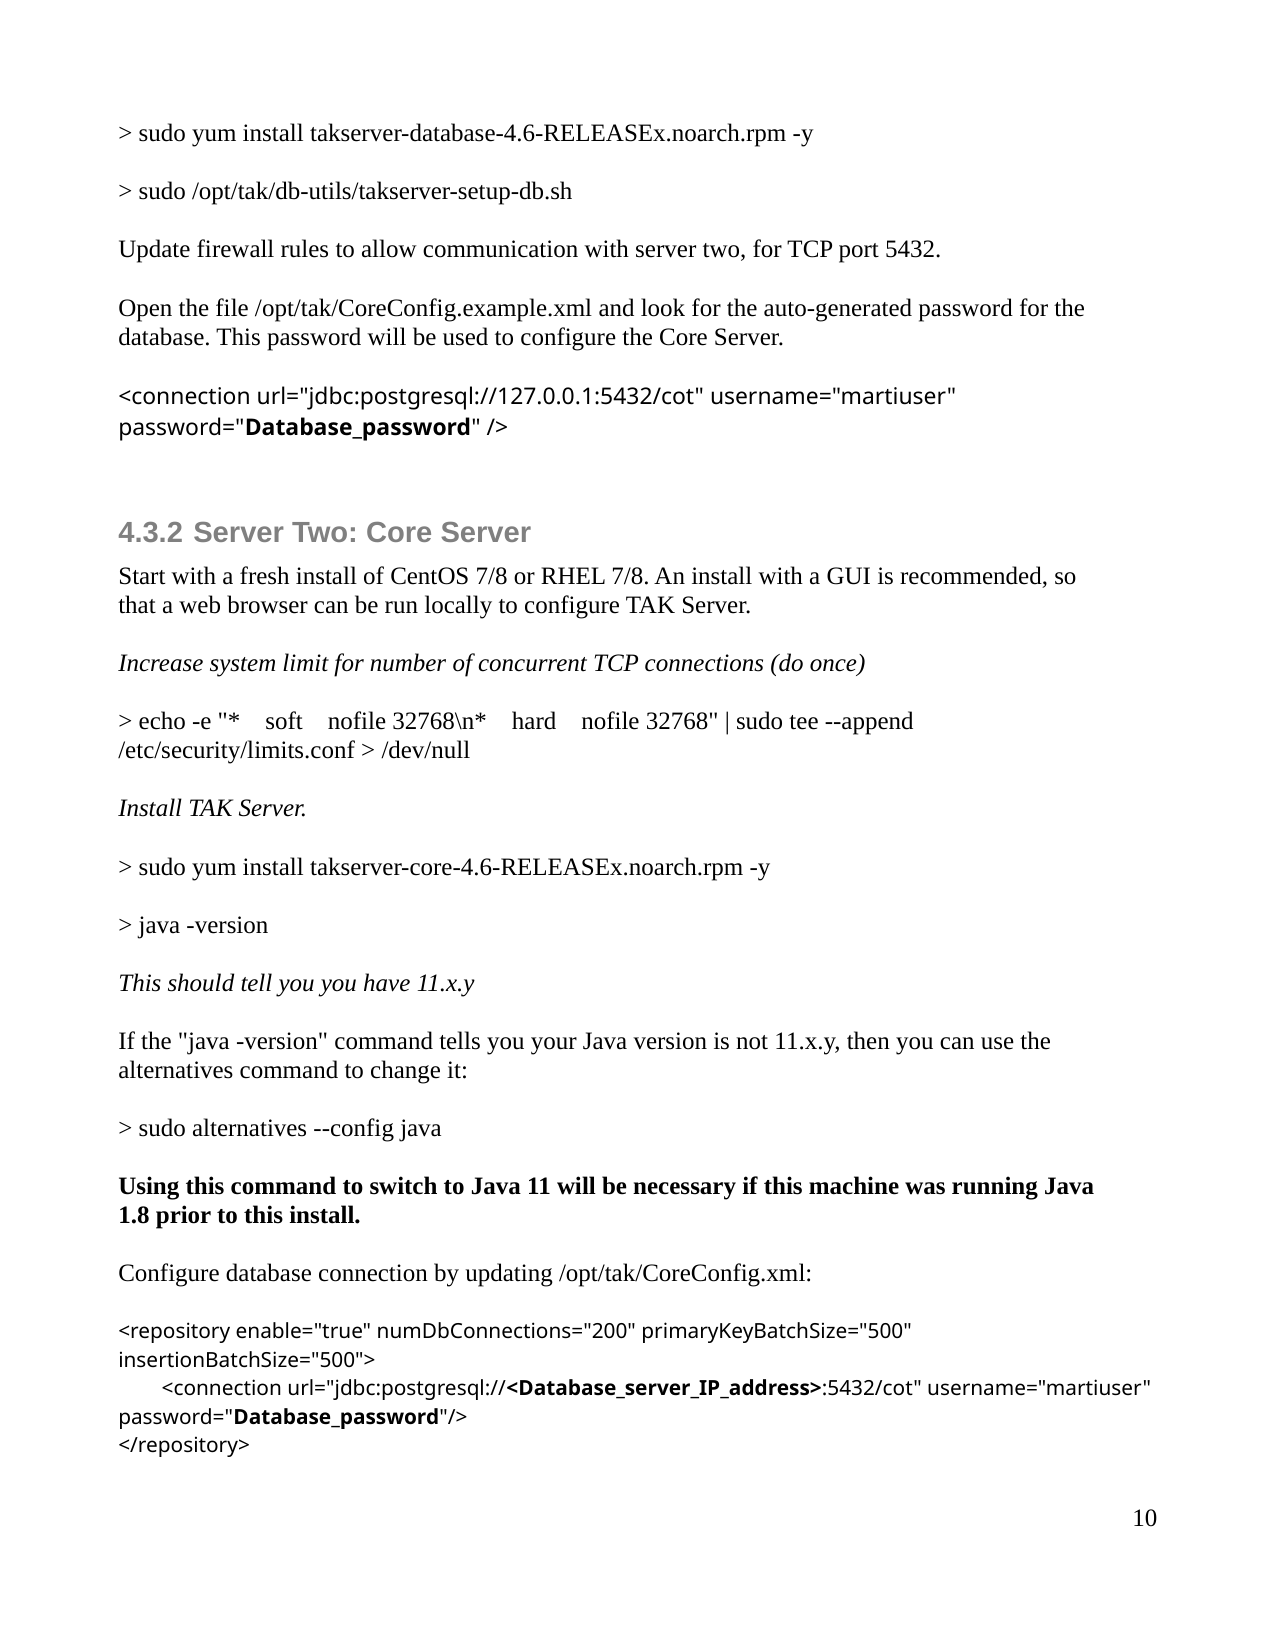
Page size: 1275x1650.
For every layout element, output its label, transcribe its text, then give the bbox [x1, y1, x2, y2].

subtitle Server Two: Core Server [118, 515, 1157, 549]
text Start with a fresh install of CentOS 7/8 or RHEL 7/8. An install with a GUI is recommended, so that a web browser can be run locally to configure TAK Server. [118, 561, 1098, 619]
text <connection url="jdbc:postgresql://<Database_server_IP_address>:5432/cot" username="martiuser" password="Database_password"/> [118, 1373, 1157, 1430]
text This should tell you you have 11.x.y [118, 968, 1098, 997]
text Using this command to switch to Java 11 will be necessary if this machine was running Java 1.8 prior to this install. [118, 1171, 1098, 1229]
text > java -version [118, 910, 1098, 938]
text > sudo yum install takserver-core-4.6-RELEASEx.noarch.rpm -y [118, 852, 1098, 880]
text > sudo yum install takserver-database-4.6-RELEASEx.noarch.rpm -y [118, 118, 1098, 147]
text <connection url="jdbc:postgresql://127.0.0.1:5432/cot" username="martiuser" password="Database_password" /> [118, 380, 1098, 471]
text If the "java -version" command tells you your Java version is not 11.x.y, then you can use the alternatives command to change it: [118, 1026, 1098, 1084]
text > sudo /opt/tak/db-utils/takserver-setup-db.sh [118, 176, 1098, 205]
text </repository> [118, 1430, 1098, 1459]
text Configure database connection by updating /opt/tak/CoreConfig.xml: [118, 1258, 1098, 1287]
text > echo -e "* soft nofile 32768\n* hard nofile 32768" | sudo tee --append /etc/security/limits.conf > /dev/null [118, 706, 1098, 764]
text > sudo alternatives --config java [118, 1113, 1098, 1142]
text <repository enable="true" numDbConnections="200" primaryKeyBatchSize="500" insertionBatchSize="500"> [118, 1317, 1098, 1373]
text Install TAK Server. [118, 793, 1098, 822]
text Update firewall rules to allow communication with server two, for TCP port 5432. [118, 234, 1098, 263]
text Open the file /opt/tak/CoreConfig.example.xml and look for the auto-generated password for the database. This password will be used to configure the Core Server. [118, 293, 1098, 350]
text Increase system limit for number of concurrent TCP connections (do once) [118, 648, 1098, 677]
